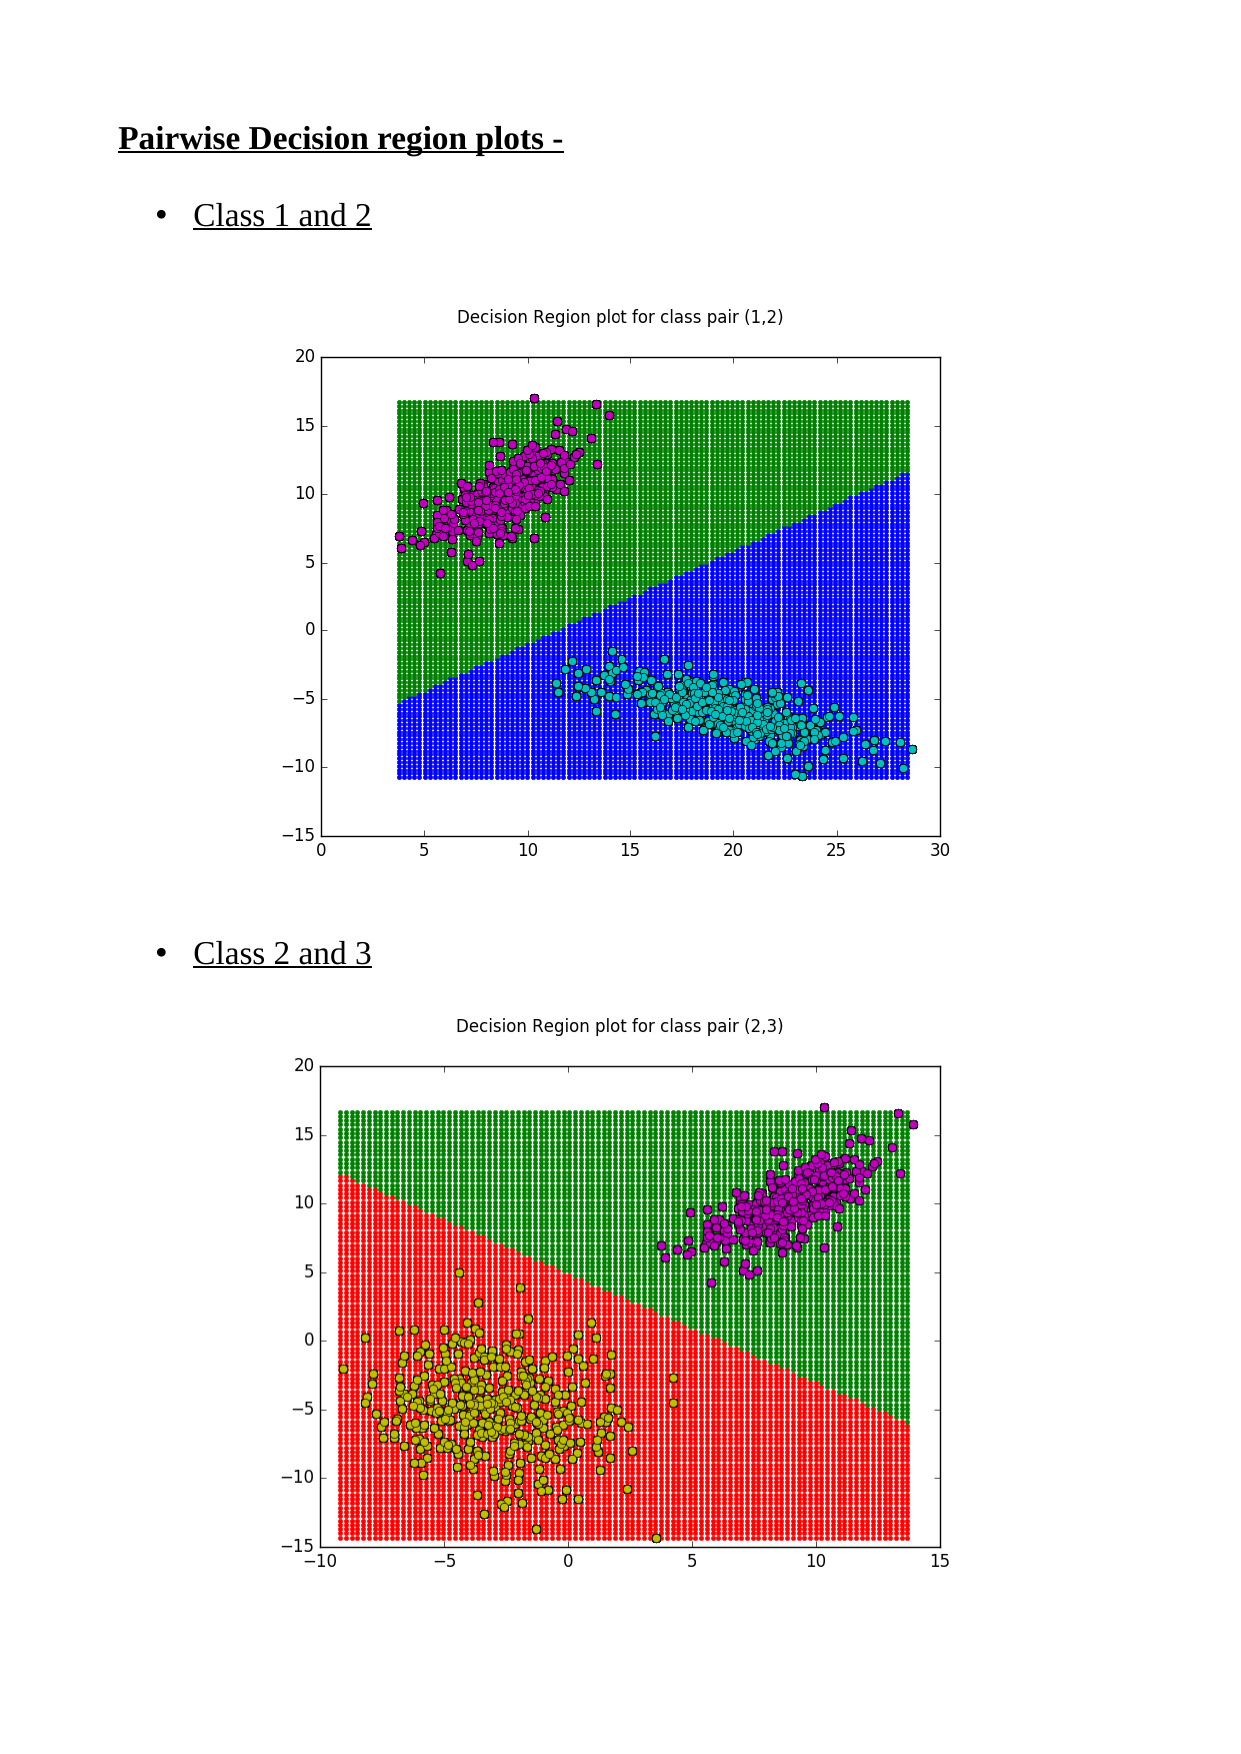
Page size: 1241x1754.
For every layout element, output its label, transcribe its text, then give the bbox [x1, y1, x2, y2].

list Class 1 and 2 [156, 195, 1122, 233]
picture [220, 1006, 1020, 1607]
list Class 2 and 3 [156, 933, 1122, 971]
picture [221, 297, 1019, 895]
text Pairwise Decision region plots - [118, 118, 1122, 156]
